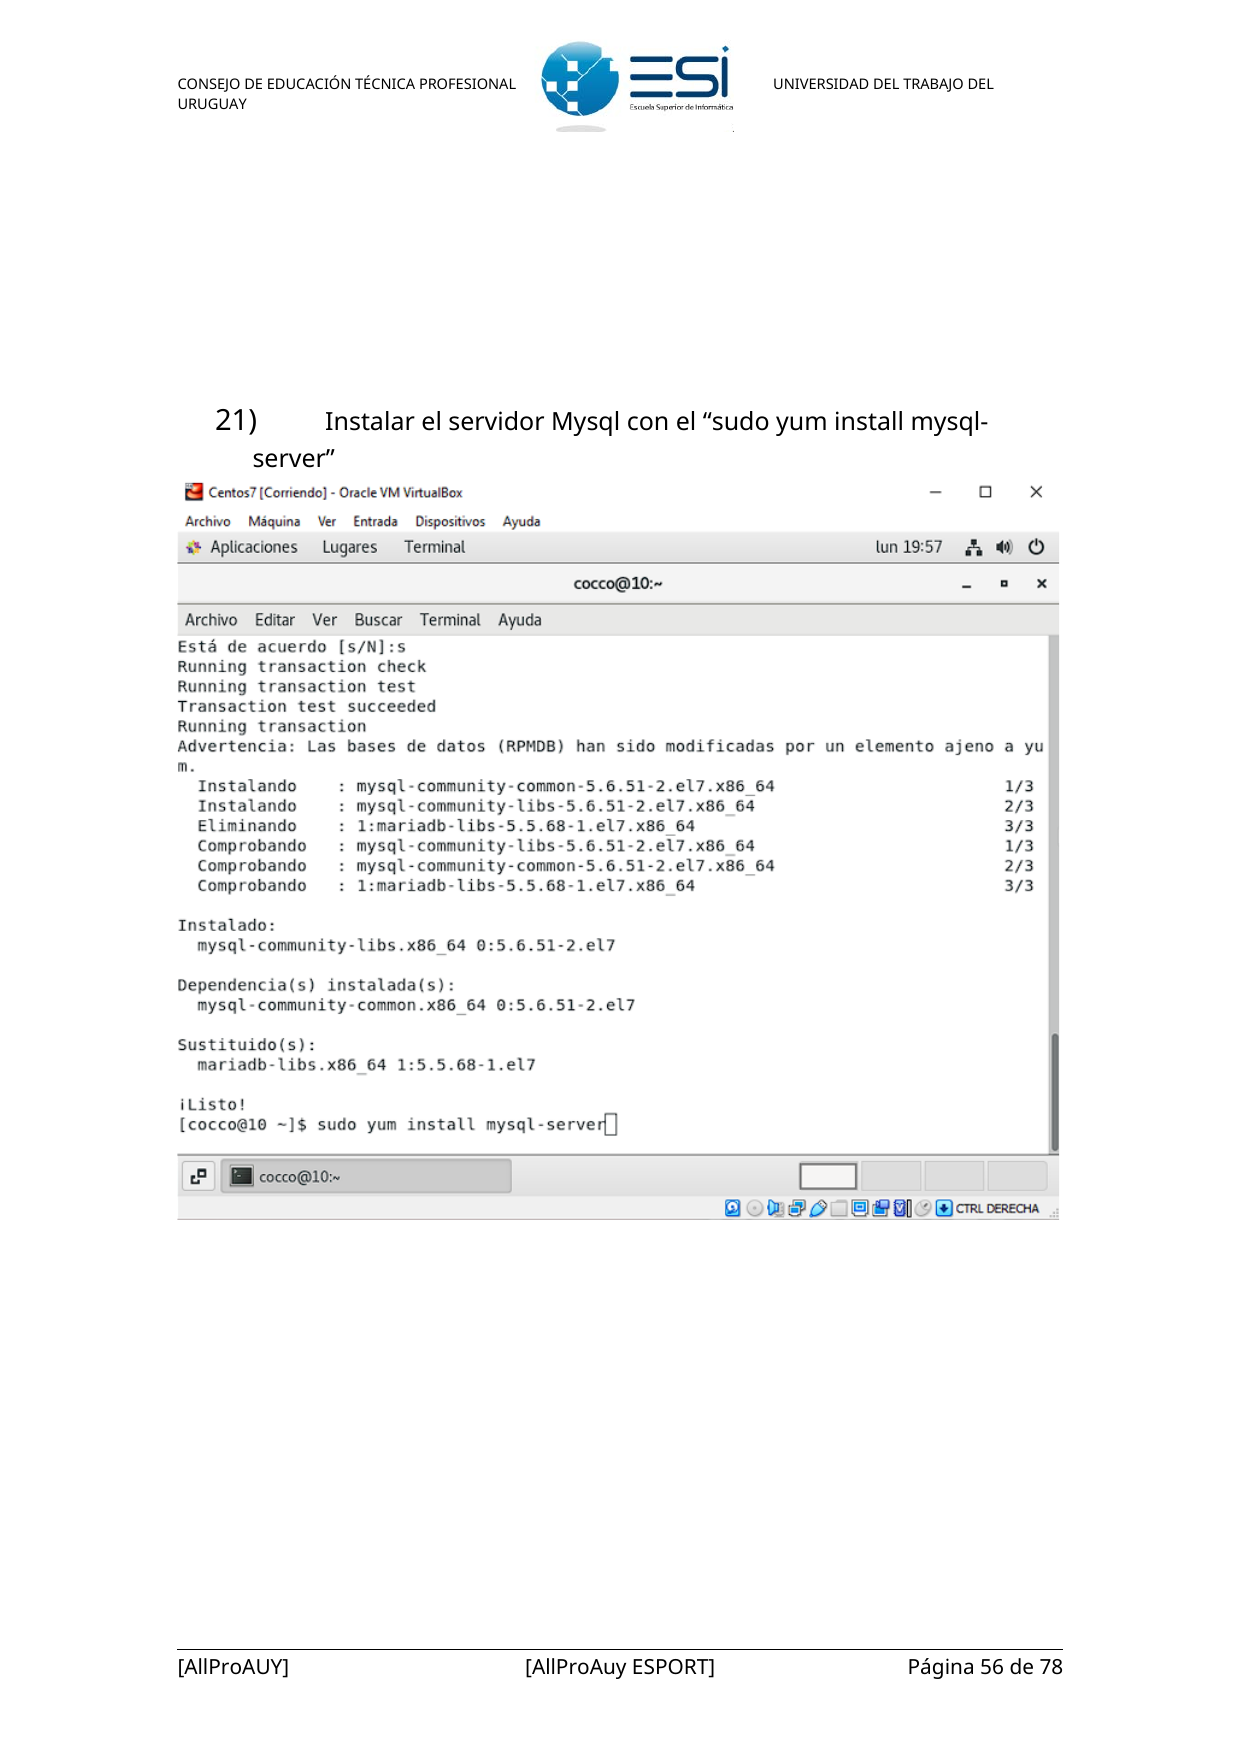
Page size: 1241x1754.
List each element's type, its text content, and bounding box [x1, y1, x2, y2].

picture [534, 39, 734, 132]
list Instalar el servidor Mysql con el “sudo yum install mysql-server” [215, 399, 1063, 475]
picture [177, 477, 1060, 1220]
